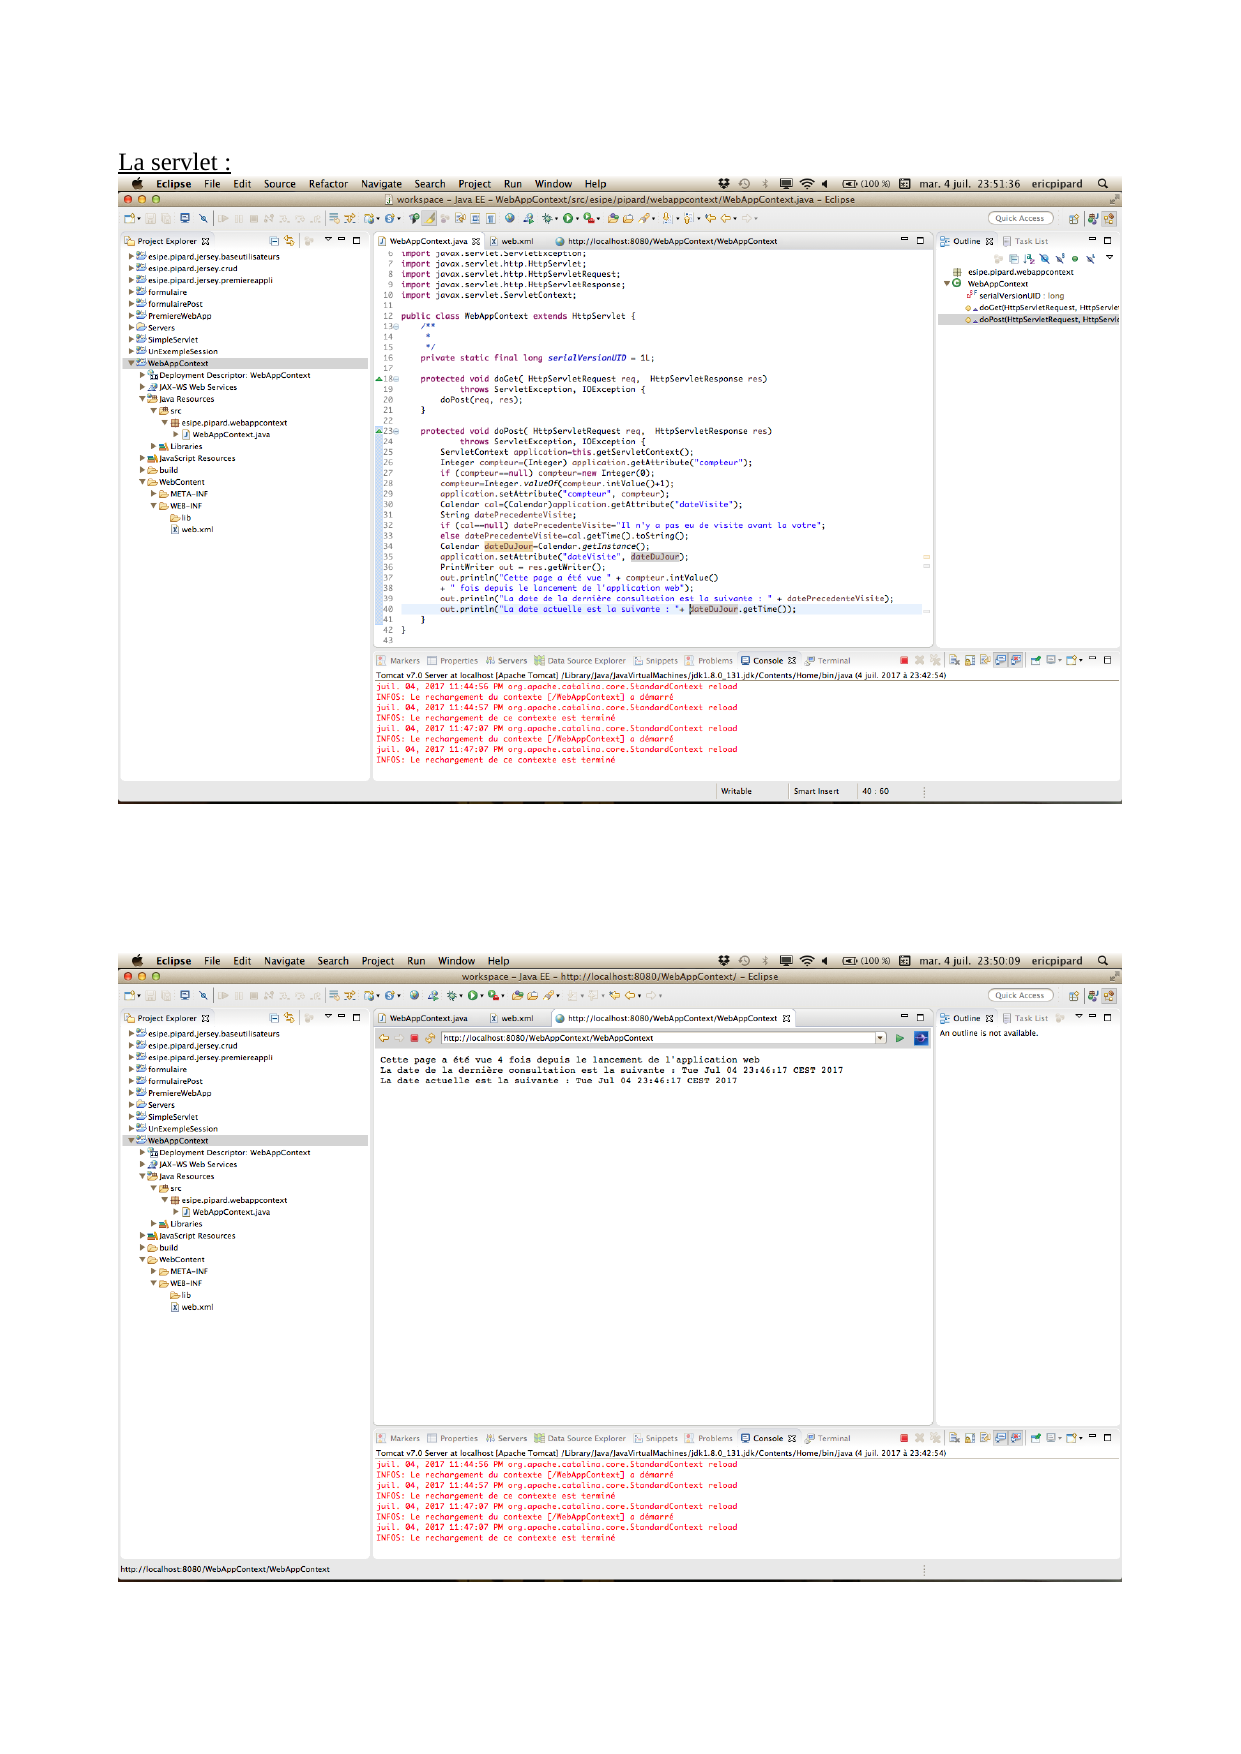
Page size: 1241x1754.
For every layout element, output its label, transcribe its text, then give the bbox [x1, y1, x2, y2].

text La servlet : [118, 147, 1122, 176]
picture [118, 176, 1122, 804]
picture [118, 953, 1122, 1582]
